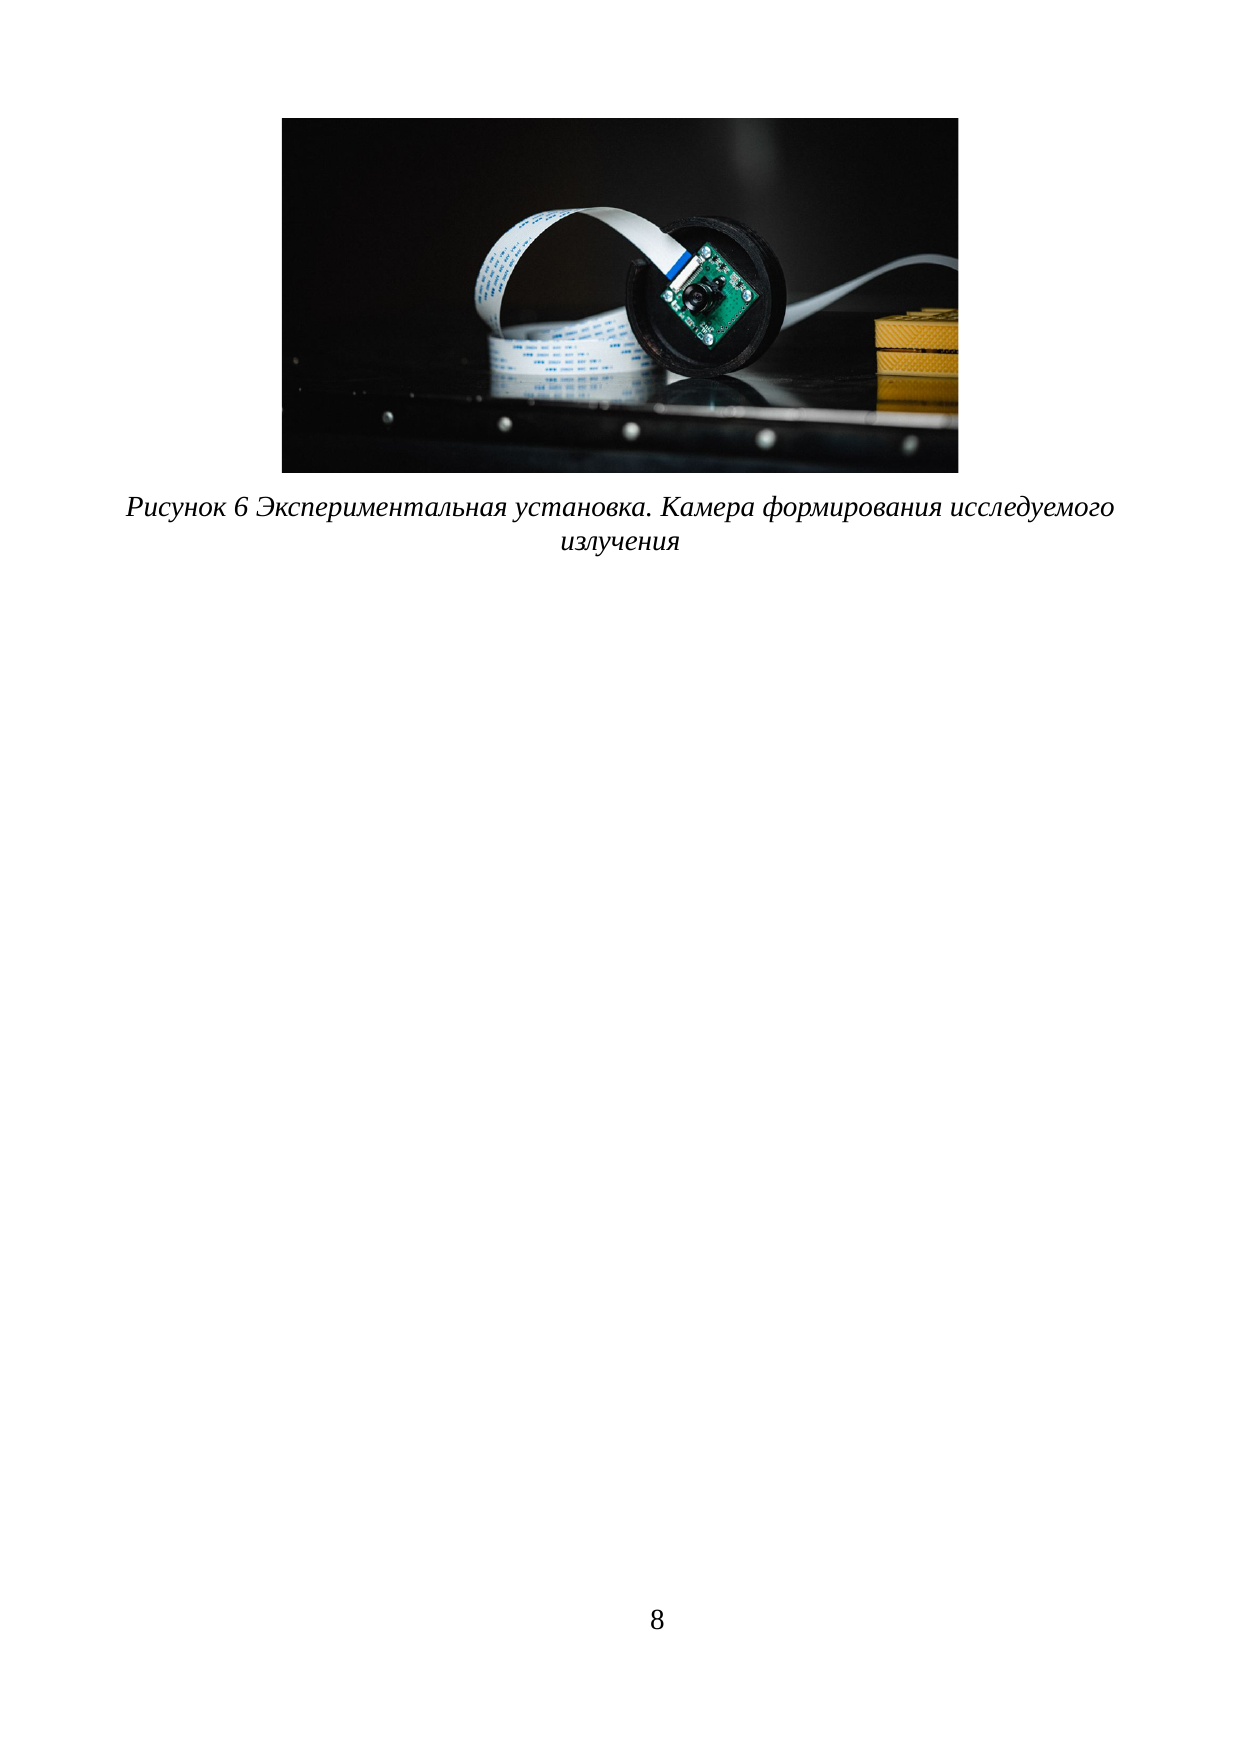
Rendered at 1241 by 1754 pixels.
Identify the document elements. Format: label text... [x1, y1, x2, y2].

picture [281, 118, 959, 473]
text Рисунок 6 Экспериментальная установка. Камера формирования исследуемого излучения [118, 489, 1122, 556]
